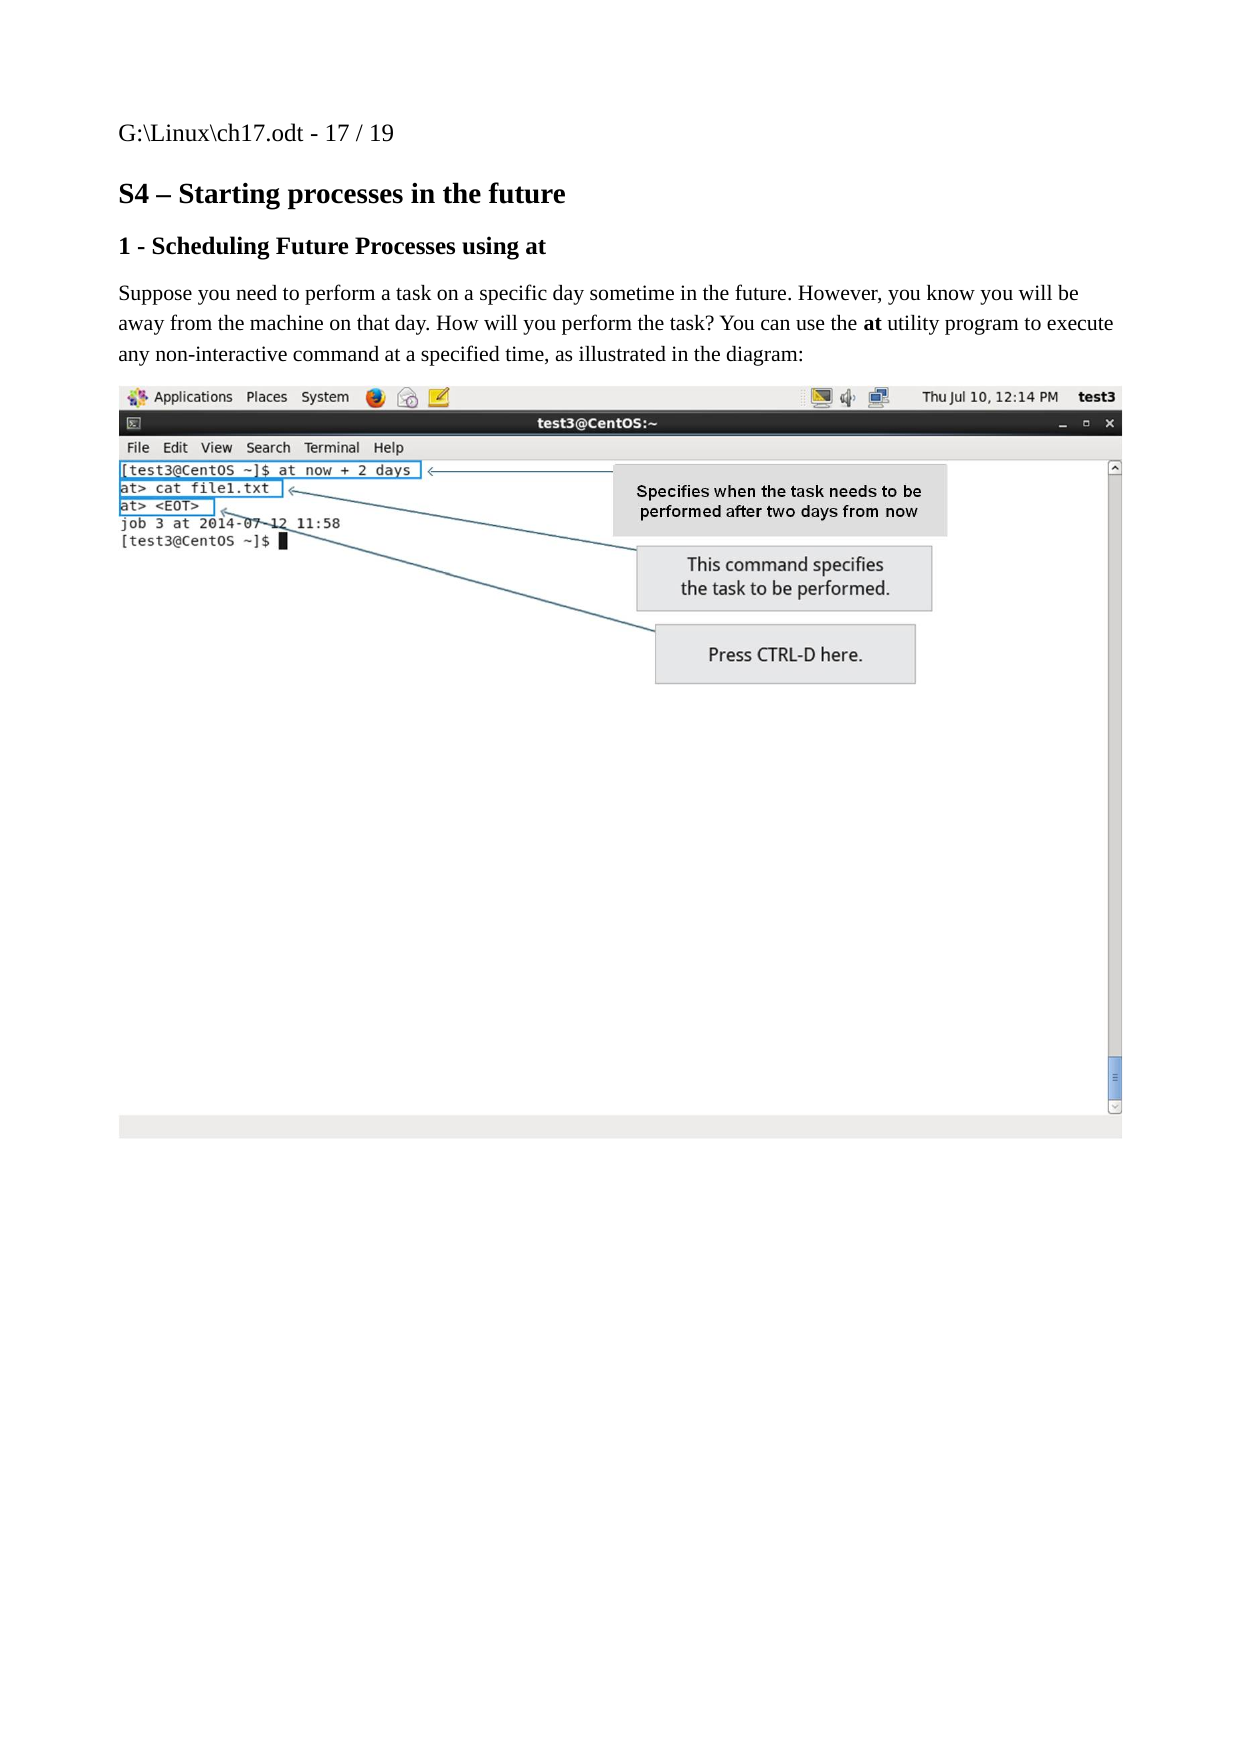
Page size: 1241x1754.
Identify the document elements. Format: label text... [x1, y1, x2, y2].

picture [118, 385, 1123, 1139]
text Suppose you need to perform a task on a specific day sometime in the future. However, you know you will be away from the machine on that day. How will you perform the task? You can use the at utility program to execute any non-interactive command at a specified time, as illustrated in the diagram: [118, 280, 1122, 366]
text S4 – Starting processes in the future [118, 176, 1122, 210]
text 1 - Scheduling Future Processes using at [118, 231, 1122, 260]
